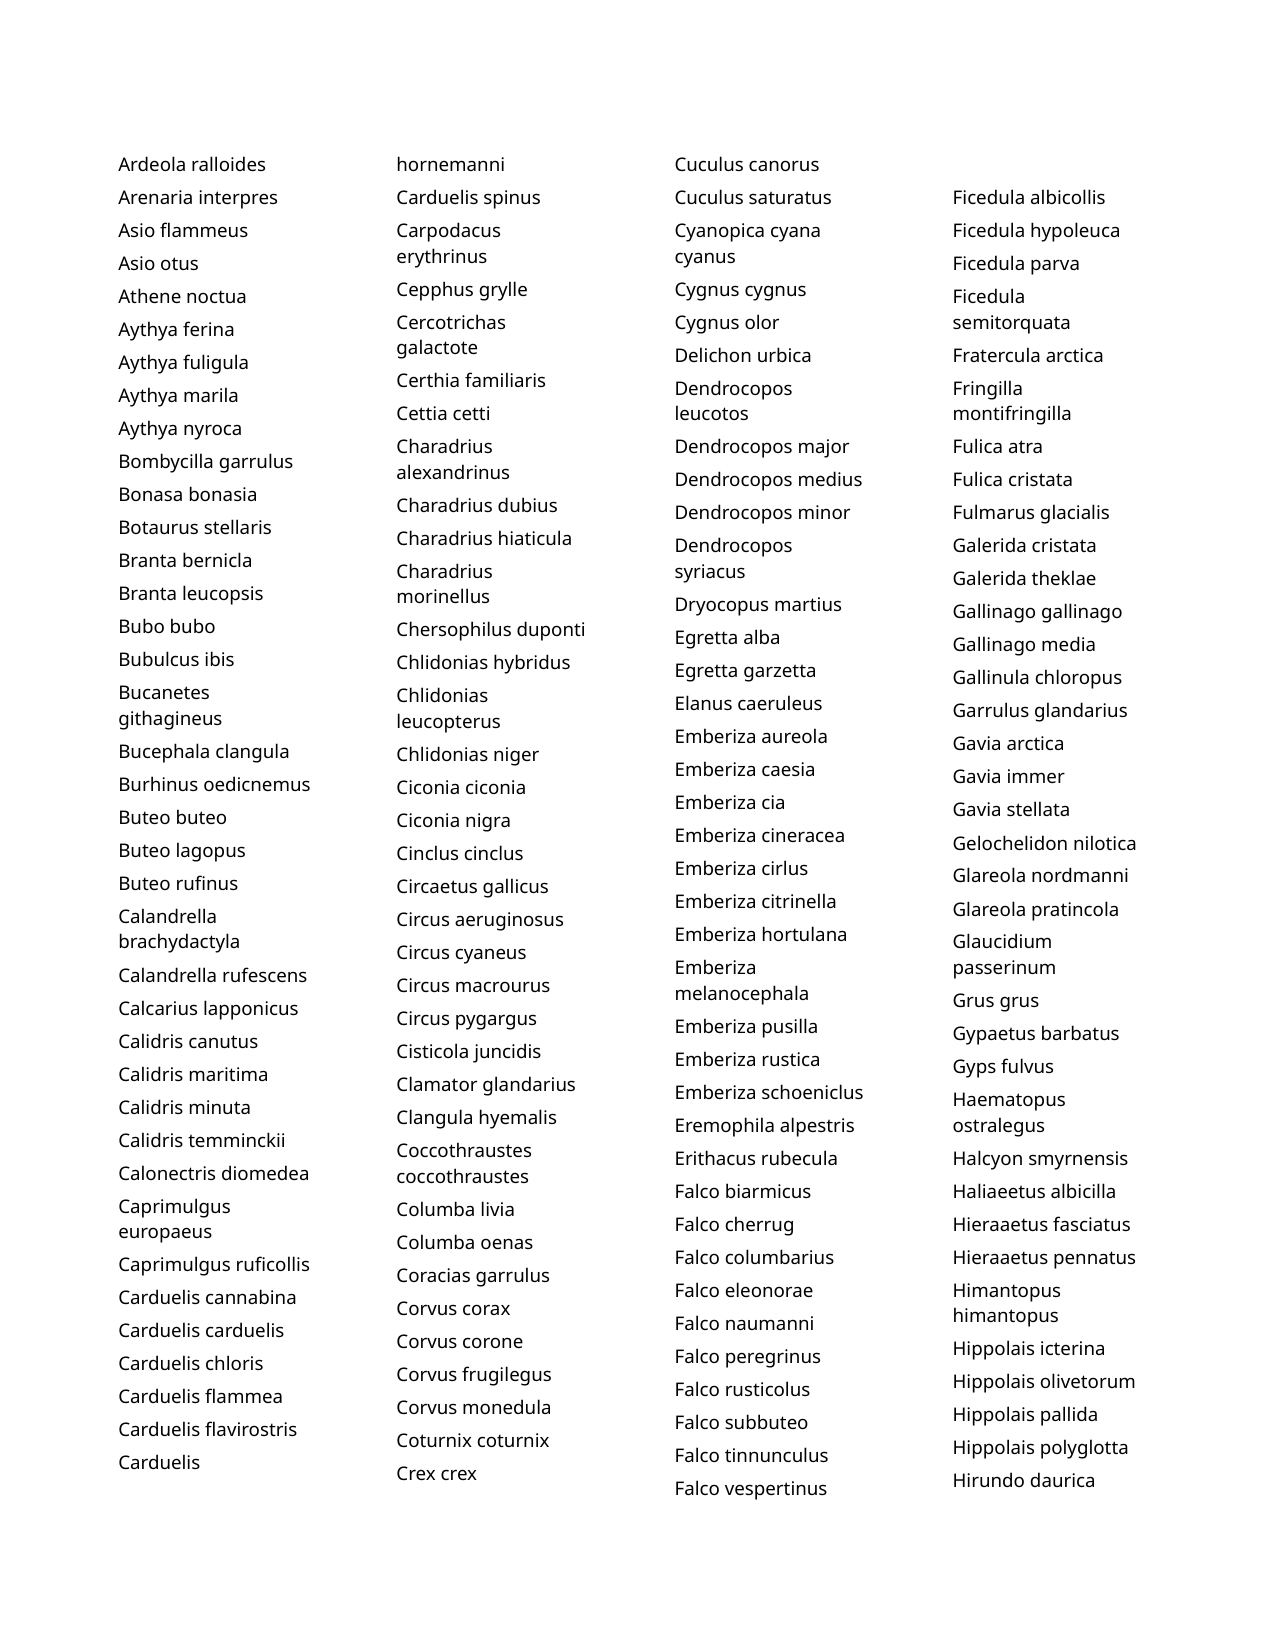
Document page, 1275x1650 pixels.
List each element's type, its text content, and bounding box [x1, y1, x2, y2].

table_cell Emberiza cia [669, 786, 873, 818]
table_cell hornemanni [390, 148, 595, 181]
table_cell Cepphus grylle [390, 272, 595, 305]
table_cell Hieraaetus fasciatus [947, 1207, 1151, 1240]
table_cell Bucanetes githagineus [112, 676, 317, 734]
table_cell Branta leucopsis [112, 577, 317, 610]
table_cell Carduelis carduelis [112, 1314, 317, 1347]
table_cell Calidris temminckii [112, 1123, 317, 1156]
table_cell Charadrius morinellus [390, 554, 595, 613]
table_cell Botaurus stellaris [112, 511, 317, 544]
table_cell Carduelis spinus [390, 181, 595, 214]
table_cell Athene noctua [112, 280, 317, 313]
table_cell Hippolais pallida [947, 1398, 1151, 1431]
table_cell Aythya fuligula [112, 346, 317, 379]
table_cell Falco subbuteo [669, 1405, 873, 1438]
table_cell Cisticola juncidis [390, 1035, 595, 1068]
table_cell Emberiza caesia [669, 753, 873, 786]
table_cell Egretta garzetta [669, 654, 873, 686]
table_cell Chlidonias leucopterus [390, 679, 595, 737]
table_cell Dendrocopos medius [669, 463, 873, 496]
table_cell Ficedula hypoleuca [947, 214, 1151, 247]
table_cell Calidris canutus [112, 1024, 317, 1057]
table_cell Fulica atra [947, 430, 1151, 463]
table_cell Circaetus gallicus [390, 870, 595, 903]
table_cell Buteo rufinus [112, 867, 317, 899]
table_cell Dendrocopos leucotos [669, 371, 873, 430]
table_cell Caprimulgus ruficollis [112, 1248, 317, 1281]
table_cell Garrulus glandarius [947, 694, 1151, 727]
table_cell Calandrella rufescens [112, 958, 317, 991]
table_cell Buteo lagopus [112, 834, 317, 867]
table_cell Bombycilla garrulus [112, 445, 317, 478]
table_cell Branta bernicla [112, 544, 317, 577]
table_cell Charadrius dubius [390, 488, 595, 521]
table_cell Hippolais polyglotta [947, 1431, 1151, 1464]
table_cell Falco rusticolus [669, 1373, 873, 1405]
table_cell Dryocopus martius [669, 588, 873, 620]
table_cell Columba livia [390, 1192, 595, 1225]
table_cell Corvus monedula [390, 1390, 595, 1423]
table_cell Circus aeruginosus [390, 903, 595, 936]
table_cell Cinclus cinclus [390, 837, 595, 869]
table_cell Emberiza melanocephala [669, 951, 873, 1009]
table_cell Bubo bubo [112, 610, 317, 643]
table_cell Cercotrichas galactote [390, 305, 595, 364]
table_cell Himantopus himantopus [947, 1273, 1151, 1332]
table_cell Aythya ferina [112, 313, 317, 346]
table_cell Gallinula chloropus [947, 661, 1151, 694]
table_cell Glareola pratincola [947, 892, 1151, 925]
table_cell Hirundo daurica [947, 1464, 1151, 1497]
table_cell Ciconia nigra [390, 804, 595, 837]
table_cell Delichon urbica [669, 338, 873, 371]
table_cell Emberiza rustica [669, 1042, 873, 1075]
table_cell Falco biarmicus [669, 1174, 873, 1207]
table_cell Falco cherrug [669, 1207, 873, 1240]
table_cell Falco tinnunculus [669, 1439, 873, 1471]
table_cell Falco vespertinus [669, 1471, 873, 1501]
table_cell Gallinago gallinago [947, 595, 1151, 628]
table_cell Corvus frugilegus [390, 1358, 595, 1390]
table_cell Circus cyaneus [390, 936, 595, 969]
table_cell Bucephala clangula [112, 735, 317, 767]
table_cell Fratercula arctica [947, 338, 1151, 371]
table_cell Gelochelidon nilotica [947, 826, 1151, 859]
table_cell [947, 148, 1151, 181]
table_cell Gallinago media [947, 628, 1151, 661]
table_cell Columba oenas [390, 1225, 595, 1258]
table_cell Aythya nyroca [112, 412, 317, 445]
table_cell Hippolais olivetorum [947, 1365, 1151, 1398]
table_cell Ardeola ralloides [112, 148, 317, 181]
table_cell Elanus caeruleus [669, 686, 873, 719]
table_cell Dendrocopos minor [669, 496, 873, 529]
table_cell Gyps fulvus [947, 1050, 1151, 1083]
table_cell Clamator glandarius [390, 1068, 595, 1101]
table_cell Crex crex [390, 1456, 595, 1489]
table_cell Dendrocopos major [669, 430, 873, 463]
table_cell Falco eleonorae [669, 1273, 873, 1306]
table_cell Ciconia ciconia [390, 771, 595, 803]
table_cell Calcarius lapponicus [112, 991, 317, 1024]
table_cell Chlidonias hybridus [390, 646, 595, 679]
table_cell Carduelis [112, 1446, 317, 1475]
table_cell Ficedula semitorquata [947, 280, 1151, 338]
table_cell Eremophila alpestris [669, 1108, 873, 1141]
table_cell Fulica cristata [947, 463, 1151, 496]
table_cell Circus pygargus [390, 1002, 595, 1035]
table_cell Emberiza pusilla [669, 1009, 873, 1042]
table_cell Circus macrourus [390, 969, 595, 1002]
table_cell Galerida theklae [947, 562, 1151, 595]
table_cell Emberiza citrinella [669, 885, 873, 918]
table_cell Clangula hyemalis [390, 1101, 595, 1134]
table_cell Falco naumanni [669, 1306, 873, 1339]
table_cell Carpodacus erythrinus [390, 214, 595, 272]
table_cell Chersophilus duponti [390, 613, 595, 646]
table_cell Burhinus oedicnemus [112, 768, 317, 801]
table_cell Corvus corax [390, 1291, 595, 1324]
table_cell Corvus corone [390, 1324, 595, 1357]
table_cell Emberiza cineracea [669, 819, 873, 852]
table_cell Erithacus rubecula [669, 1141, 873, 1174]
table_cell Calandrella brachydactyla [112, 900, 317, 958]
table_cell Egretta alba [669, 620, 873, 653]
table_cell Coracias garrulus [390, 1258, 595, 1291]
table_cell Glareola nordmanni [947, 859, 1151, 892]
table_cell Cettia cetti [390, 397, 595, 430]
table_cell Gavia stellata [947, 793, 1151, 826]
table_cell Chlidonias niger [390, 738, 595, 771]
table_cell Certhia familiaris [390, 364, 595, 397]
table_cell Haliaeetus albicilla [947, 1174, 1151, 1207]
table_cell Carduelis flavirostris [112, 1413, 317, 1446]
table_cell Carduelis flammea [112, 1380, 317, 1413]
table_cell Emberiza hortulana [669, 918, 873, 951]
table_cell Bonasa bonasia [112, 478, 317, 511]
table_cell Carduelis chloris [112, 1347, 317, 1380]
table_cell Hieraaetus pennatus [947, 1240, 1151, 1273]
table_cell Emberiza aureola [669, 720, 873, 752]
table_cell Carduelis cannabina [112, 1281, 317, 1314]
table_cell Falco peregrinus [669, 1339, 873, 1372]
table_cell Glaucidium passerinum [947, 925, 1151, 984]
table_cell Gavia arctica [947, 727, 1151, 760]
table_cell Cuculus canorus [669, 148, 873, 181]
table_cell Halcyon smyrnensis [947, 1141, 1151, 1174]
table_cell Cygnus olor [669, 305, 873, 338]
table_cell Charadrius hiaticula [390, 521, 595, 554]
table_cell Coccothraustes coccothraustes [390, 1134, 595, 1192]
table_cell Emberiza cirlus [669, 852, 873, 884]
table_cell Ficedula albicollis [947, 181, 1151, 214]
table_cell Gypaetus barbatus [947, 1017, 1151, 1050]
table_cell Calidris maritima [112, 1057, 317, 1090]
table_cell Asio flammeus [112, 214, 317, 247]
table_cell Cygnus cygnus [669, 272, 873, 305]
table_cell Dendrocopos syriacus [669, 529, 873, 587]
table_cell Cyanopica cyana cyanus [669, 214, 873, 272]
table_cell Galerida cristata [947, 529, 1151, 562]
table_cell Cuculus saturatus [669, 181, 873, 214]
table_cell Hippolais icterina [947, 1332, 1151, 1365]
table_cell Charadrius alexandrinus [390, 430, 595, 488]
table_cell Haematopus ostralegus [947, 1083, 1151, 1141]
table_cell Calonectris diomedea [112, 1156, 317, 1189]
table_cell Buteo buteo [112, 801, 317, 833]
table_cell Caprimulgus europaeus [112, 1189, 317, 1248]
table_cell Gavia immer [947, 760, 1151, 793]
table_cell Asio otus [112, 247, 317, 280]
table_cell Calidris minuta [112, 1090, 317, 1123]
table_cell Fringilla montifringilla [947, 371, 1151, 430]
table_cell Grus grus [947, 984, 1151, 1017]
table_cell Coturnix coturnix [390, 1424, 595, 1456]
table_cell Aythya marila [112, 379, 317, 412]
table_cell Emberiza schoeniclus [669, 1075, 873, 1108]
table_cell Arenaria interpres [112, 181, 317, 214]
table_cell Falco columbarius [669, 1240, 873, 1273]
table_cell Ficedula parva [947, 247, 1151, 280]
table_cell Fulmarus glacialis [947, 496, 1151, 529]
table_cell Bubulcus ibis [112, 643, 317, 676]
